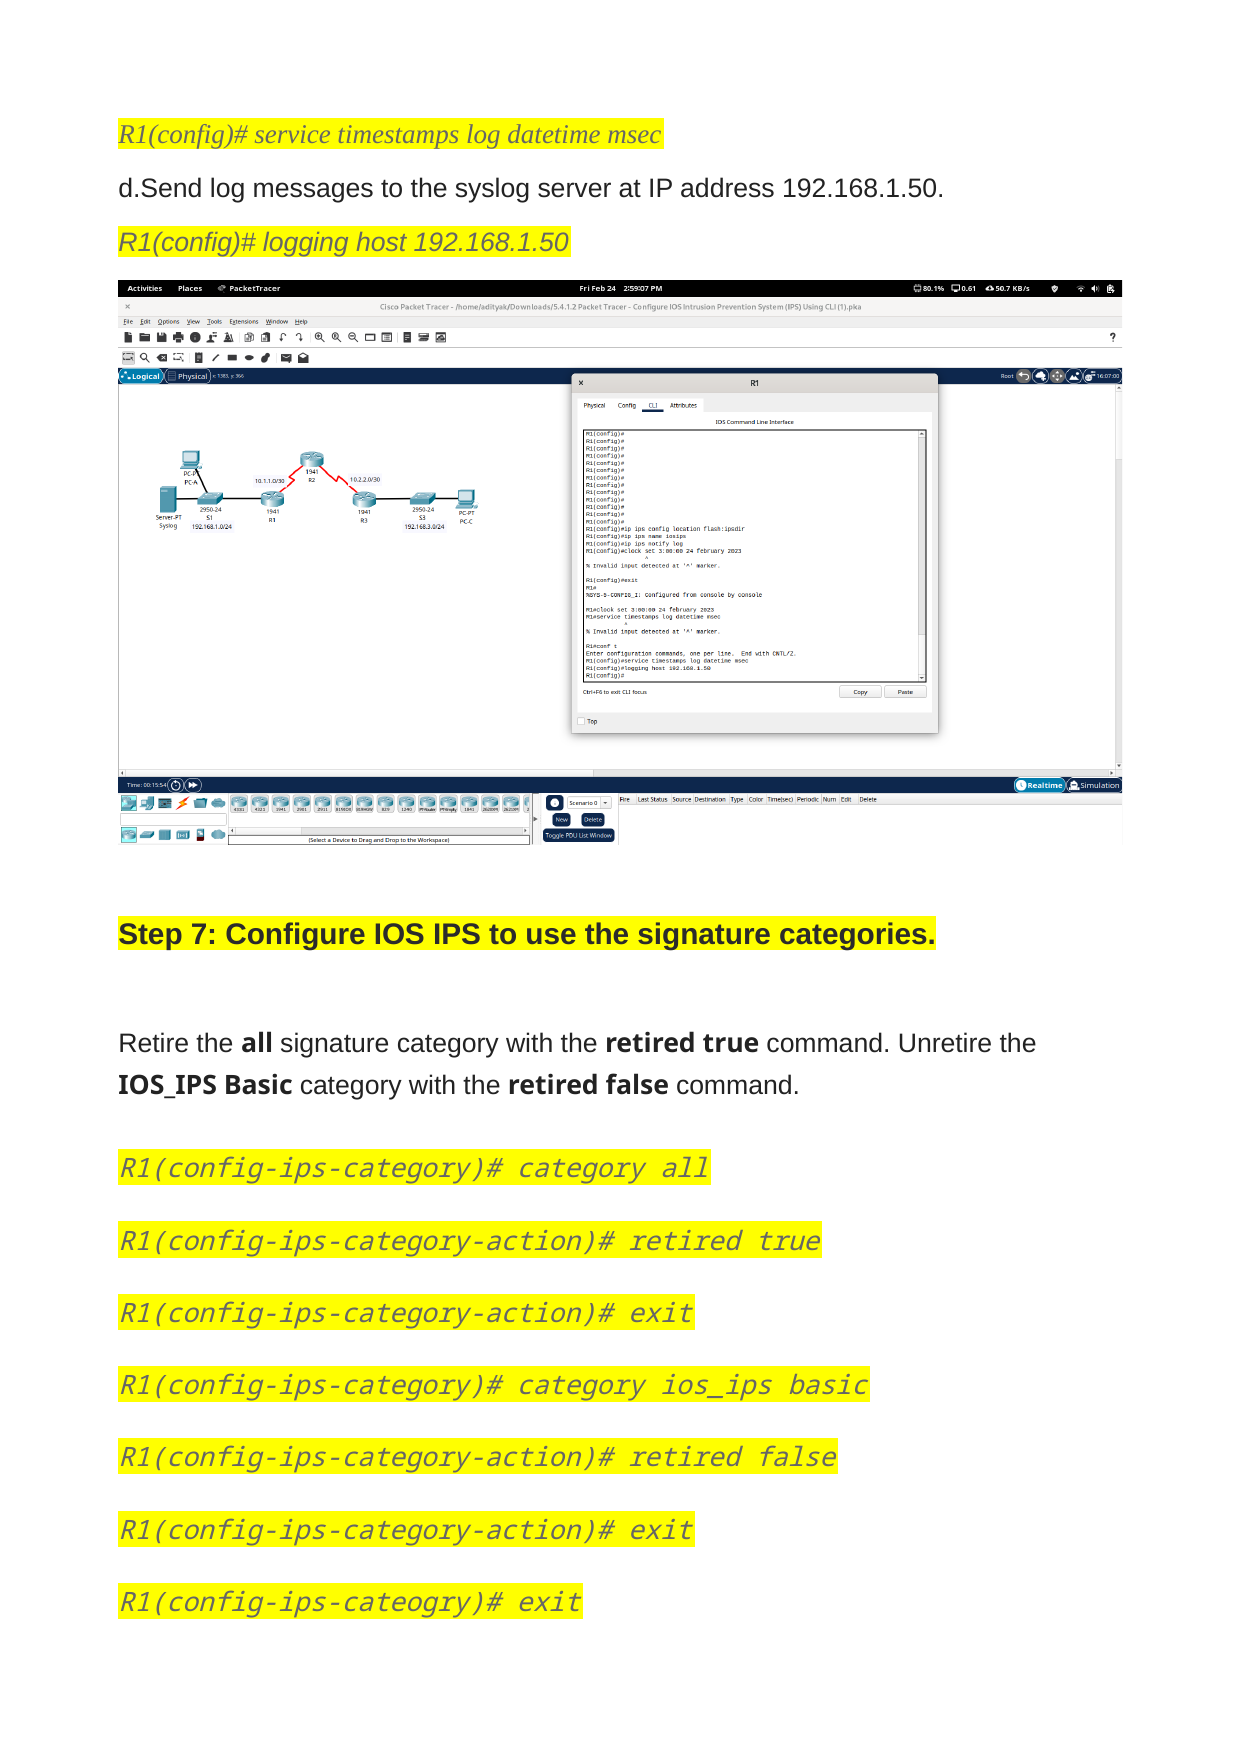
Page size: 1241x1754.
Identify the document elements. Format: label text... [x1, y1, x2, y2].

subtitle Step 7: Configure IOS IPS to use the signature categories. [118, 916, 1122, 950]
text R1(config-ips-cateogry)# exit [118, 1583, 1122, 1619]
text R1(config-ips-category-action)# exit [118, 1294, 1122, 1330]
text R1(config-ips-category-action)# retired false [118, 1438, 1122, 1474]
text R1(config-ips-category-action)# retired true [118, 1221, 1122, 1258]
text R1(config-ips-category)# category all [118, 1149, 1122, 1185]
text R1(config-ips-category-action)# exit [118, 1511, 1122, 1547]
picture [118, 280, 1123, 845]
text R1(config)# logging host 192.168.1.50 [118, 226, 1122, 257]
text R1(config)# service timestamps log datetime msec [118, 118, 1122, 149]
text R1(config-ips-category)# category ios_ips basic [118, 1366, 1122, 1402]
text Retire the all signature category with the retired true command. Unretire the IOS_IPS Basic category with the retired false command. [118, 1024, 1122, 1102]
text d.Send log messages to the syslog server at IP address 192.168.1.50. [118, 173, 1122, 203]
